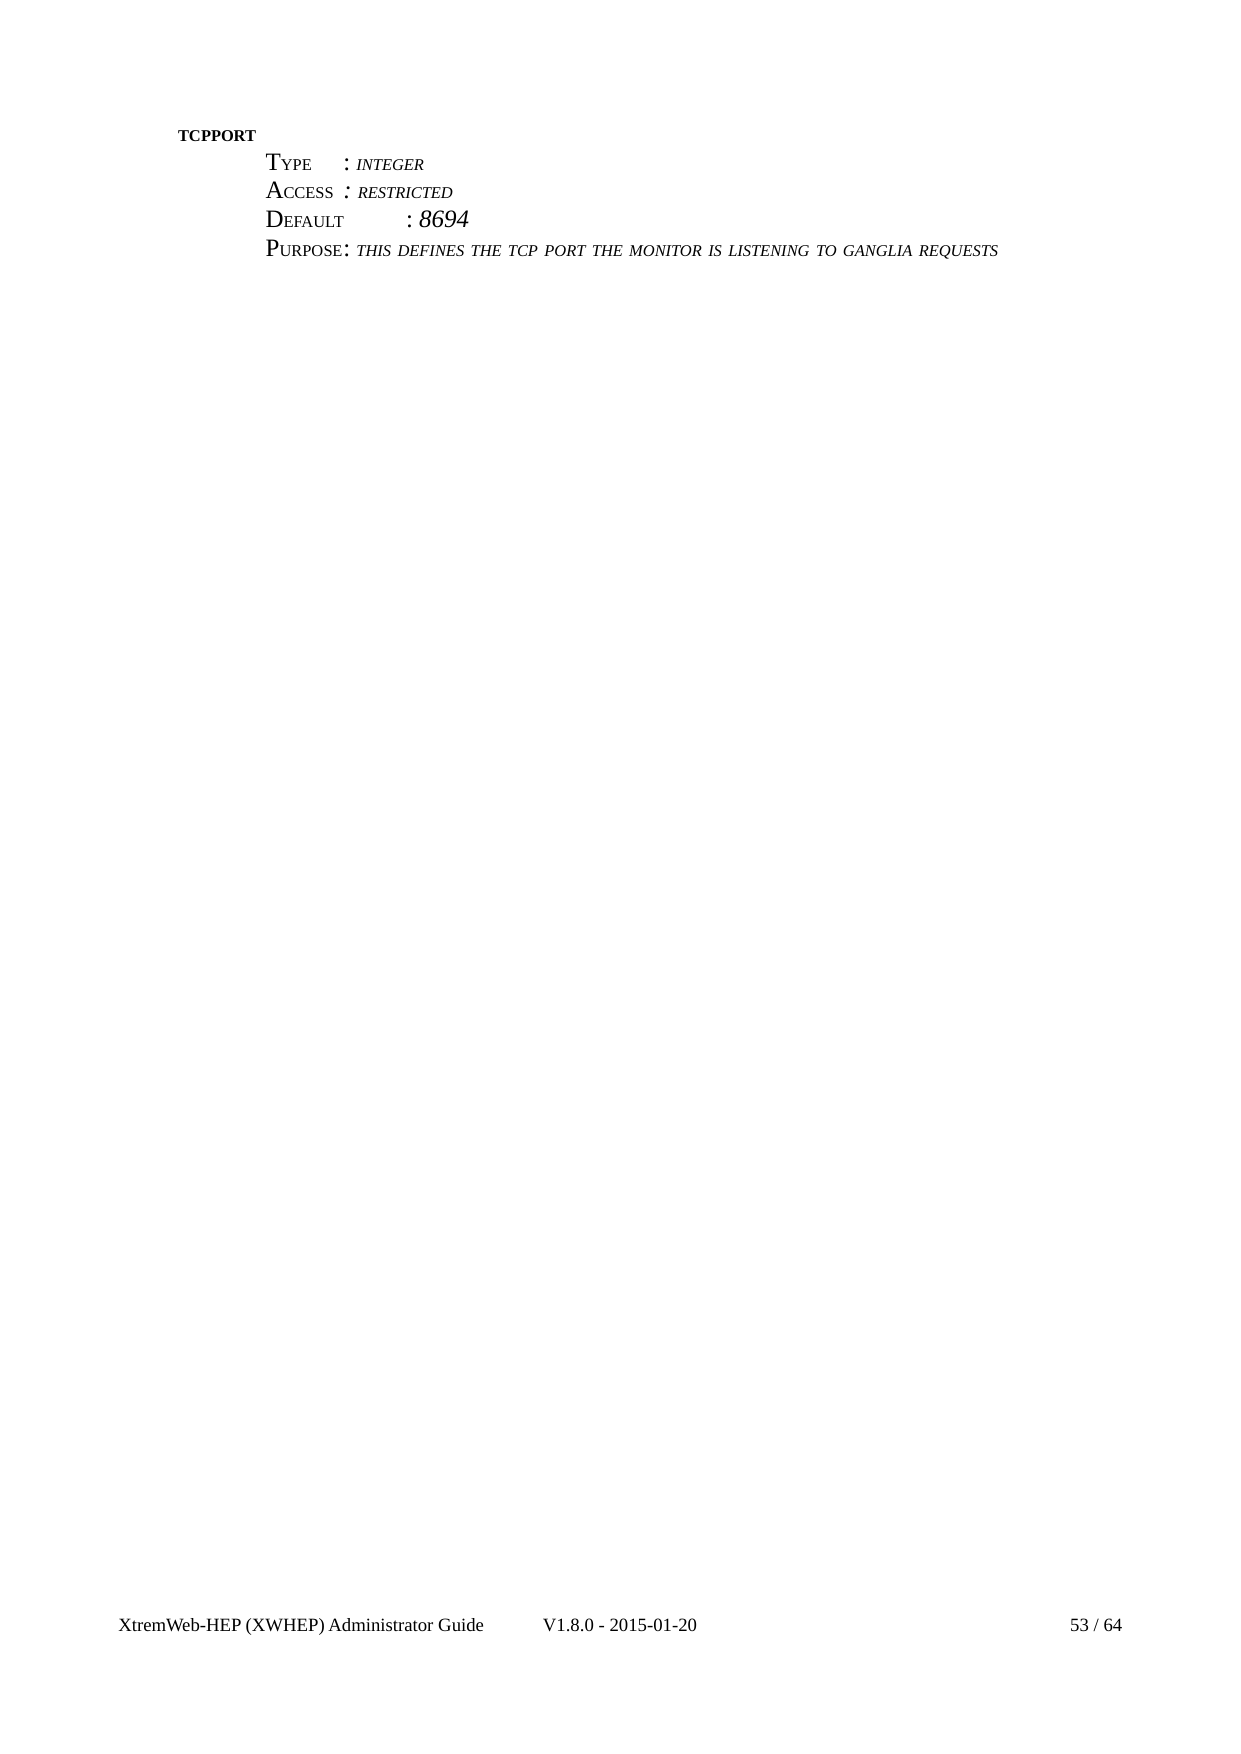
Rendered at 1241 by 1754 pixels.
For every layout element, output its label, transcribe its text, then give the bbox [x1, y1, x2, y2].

text Access : restricted [265, 176, 1122, 204]
text tcpport [178, 118, 1122, 147]
text Purpose : this defines the tcp port the monitor is listening to ganglia requests [265, 233, 1122, 262]
text Default : 8694 [265, 204, 1122, 233]
text Type : integer [265, 147, 1122, 176]
